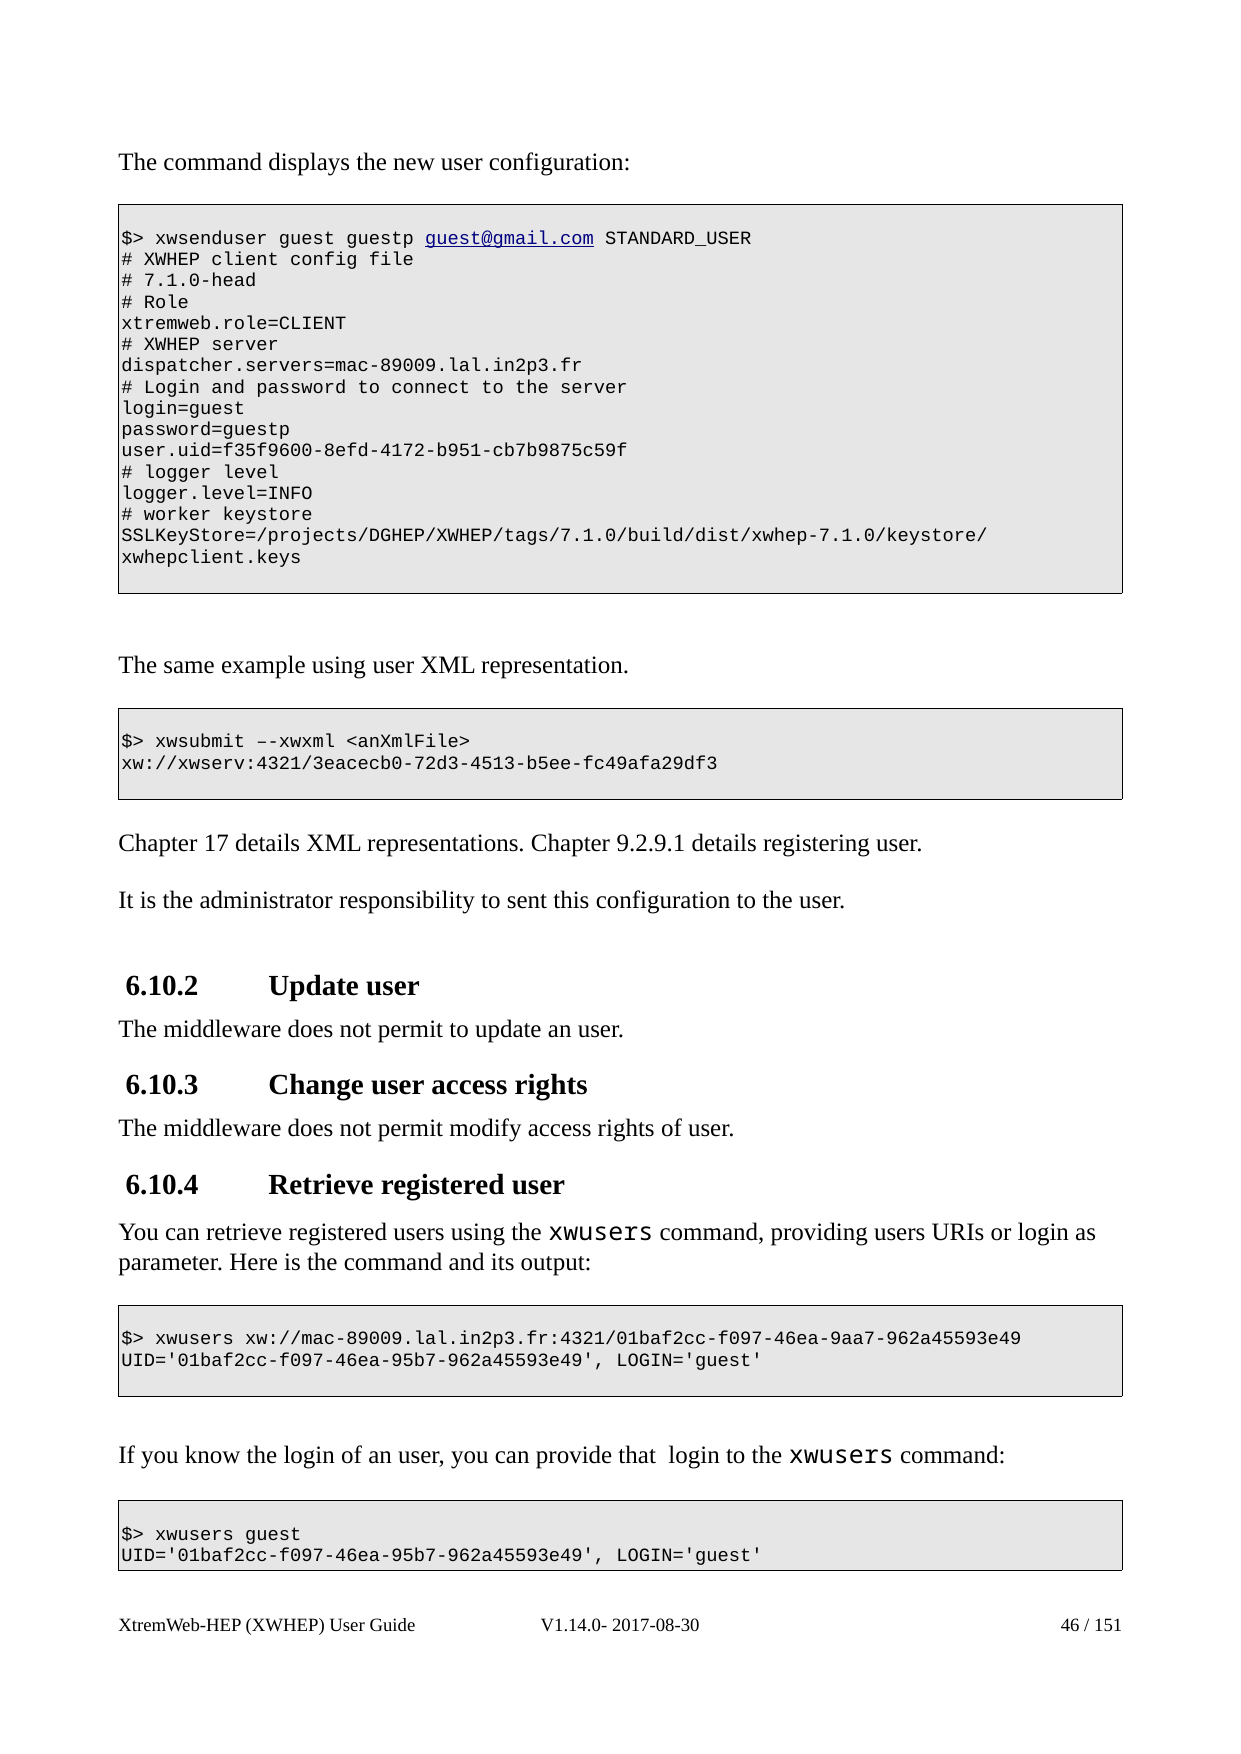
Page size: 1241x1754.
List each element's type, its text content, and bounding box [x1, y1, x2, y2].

text # XWHEP server [119, 332, 1122, 353]
text # worker keystore [119, 502, 1122, 523]
text UID='01baf2cc-f097-46ea-95b7-962a45593e49', LOGIN='guest' [119, 1542, 1122, 1570]
text The same example using user XML representation. [118, 650, 1122, 679]
text The middleware does not permit modify access rights of user. [118, 1113, 1122, 1142]
text You can retrieve registered users using the xwusers command, providing users URIs or login as parameter. Here is the command and its output: [118, 1213, 1122, 1276]
text # Login and password to connect to the server [119, 374, 1122, 396]
text # 7.1.0-head [119, 268, 1122, 289]
text # XWHEP client config file [119, 247, 1122, 268]
text $> xwusers guest [119, 1521, 1122, 1542]
text $> xwsubmit –-xwxml <anXmlFile> xw://xwserv:4321/3eacecb0-72d3-4513-b5ee-fc49afa29df3 [119, 729, 1122, 772]
text The middleware does not permit to update an user. [118, 1014, 1122, 1042]
text The command displays the new user configuration: [118, 147, 1122, 176]
text SSLKeyStore=/projects/DGHEP/XWHEP/tags/7.1.0/build/dist/xwhep-7.1.0/keystore/xwhepclient.keys [119, 523, 1122, 566]
text Chapter 17 details XML representations. Chapter 9.2.9.1 details registering user. [118, 828, 1122, 856]
text If you know the login of an user, you can provide that login to the xwusers command: [118, 1437, 1122, 1471]
text login=guest [119, 396, 1122, 417]
text dispatcher.servers=mac-89009.lal.in2p3.fr [119, 353, 1122, 374]
text # logger level [119, 459, 1122, 481]
subtitle Retrieve registered user [118, 1167, 1122, 1201]
text $> xwusers xw://mac-89009.lal.in2p3.fr:4321/01baf2cc-f097-46ea-9aa7-962a45593e49 [119, 1326, 1122, 1347]
text # Role [119, 289, 1122, 311]
text xtremweb.role=CLIENT [119, 311, 1122, 332]
text It is the administrator responsibility to sent this configuration to the user. [118, 885, 1122, 914]
text user.uid=f35f9600-8efd-4172-b951-cb7b9875c59f [119, 438, 1122, 459]
text $> xwsenduser guest guestp guest@gmail.com STANDARD_USER [119, 226, 1122, 247]
subtitle Change user access rights [118, 1067, 1122, 1101]
subtitle Update user [118, 968, 1122, 1001]
text UID='01baf2cc-f097-46ea-95b7-962a45593e49', LOGIN='guest' [119, 1347, 1122, 1369]
text password=guestp [119, 417, 1122, 438]
text logger.level=INFO [119, 481, 1122, 502]
